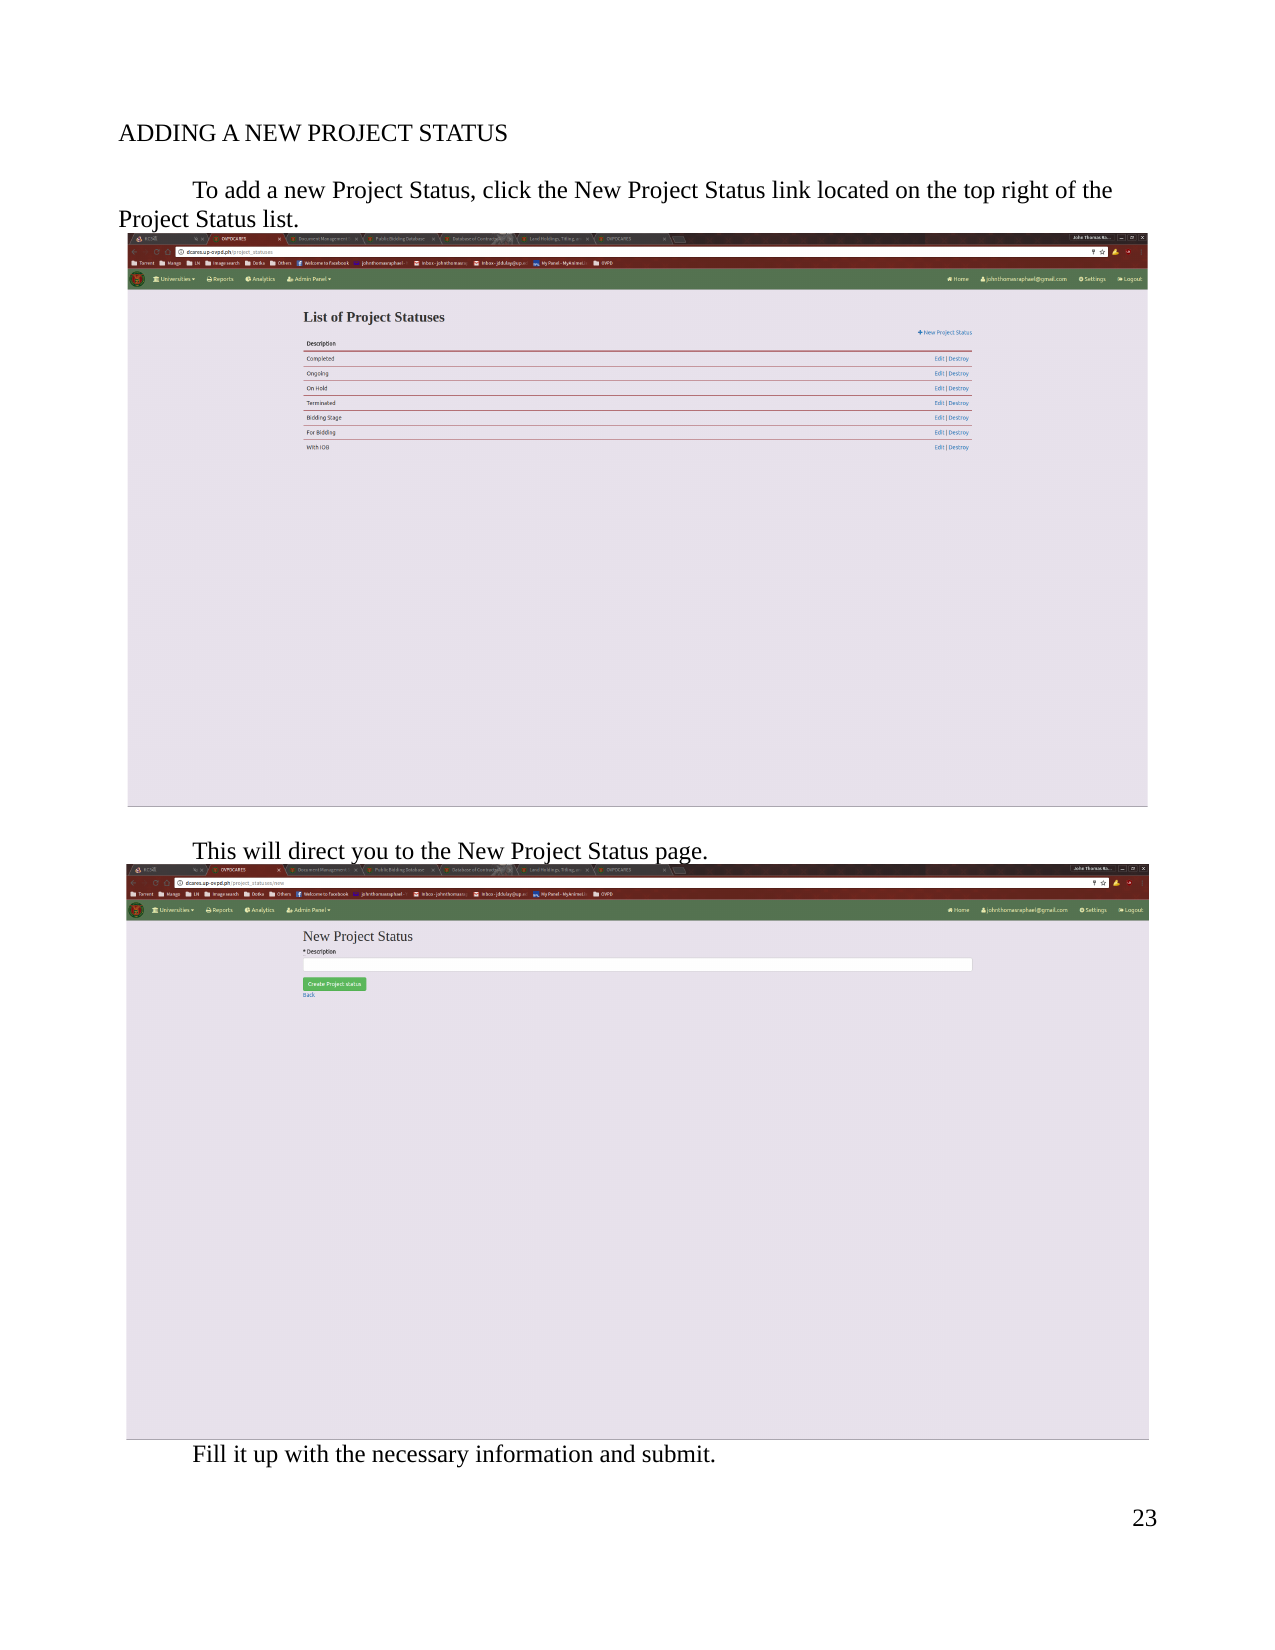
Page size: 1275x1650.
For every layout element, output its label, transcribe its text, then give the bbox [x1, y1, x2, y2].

text This will direct you to the New Project Status page. [118, 836, 1157, 864]
text ADDING A NEW PROJECT STATUS [118, 118, 1157, 147]
text Fill it up with the necessary information and submit. [118, 864, 1157, 1468]
text To add a new Project Status, click the New Project Status link located on the top right of the Project Status list. [118, 176, 1157, 233]
picture [126, 864, 1149, 1440]
picture [127, 233, 1148, 807]
